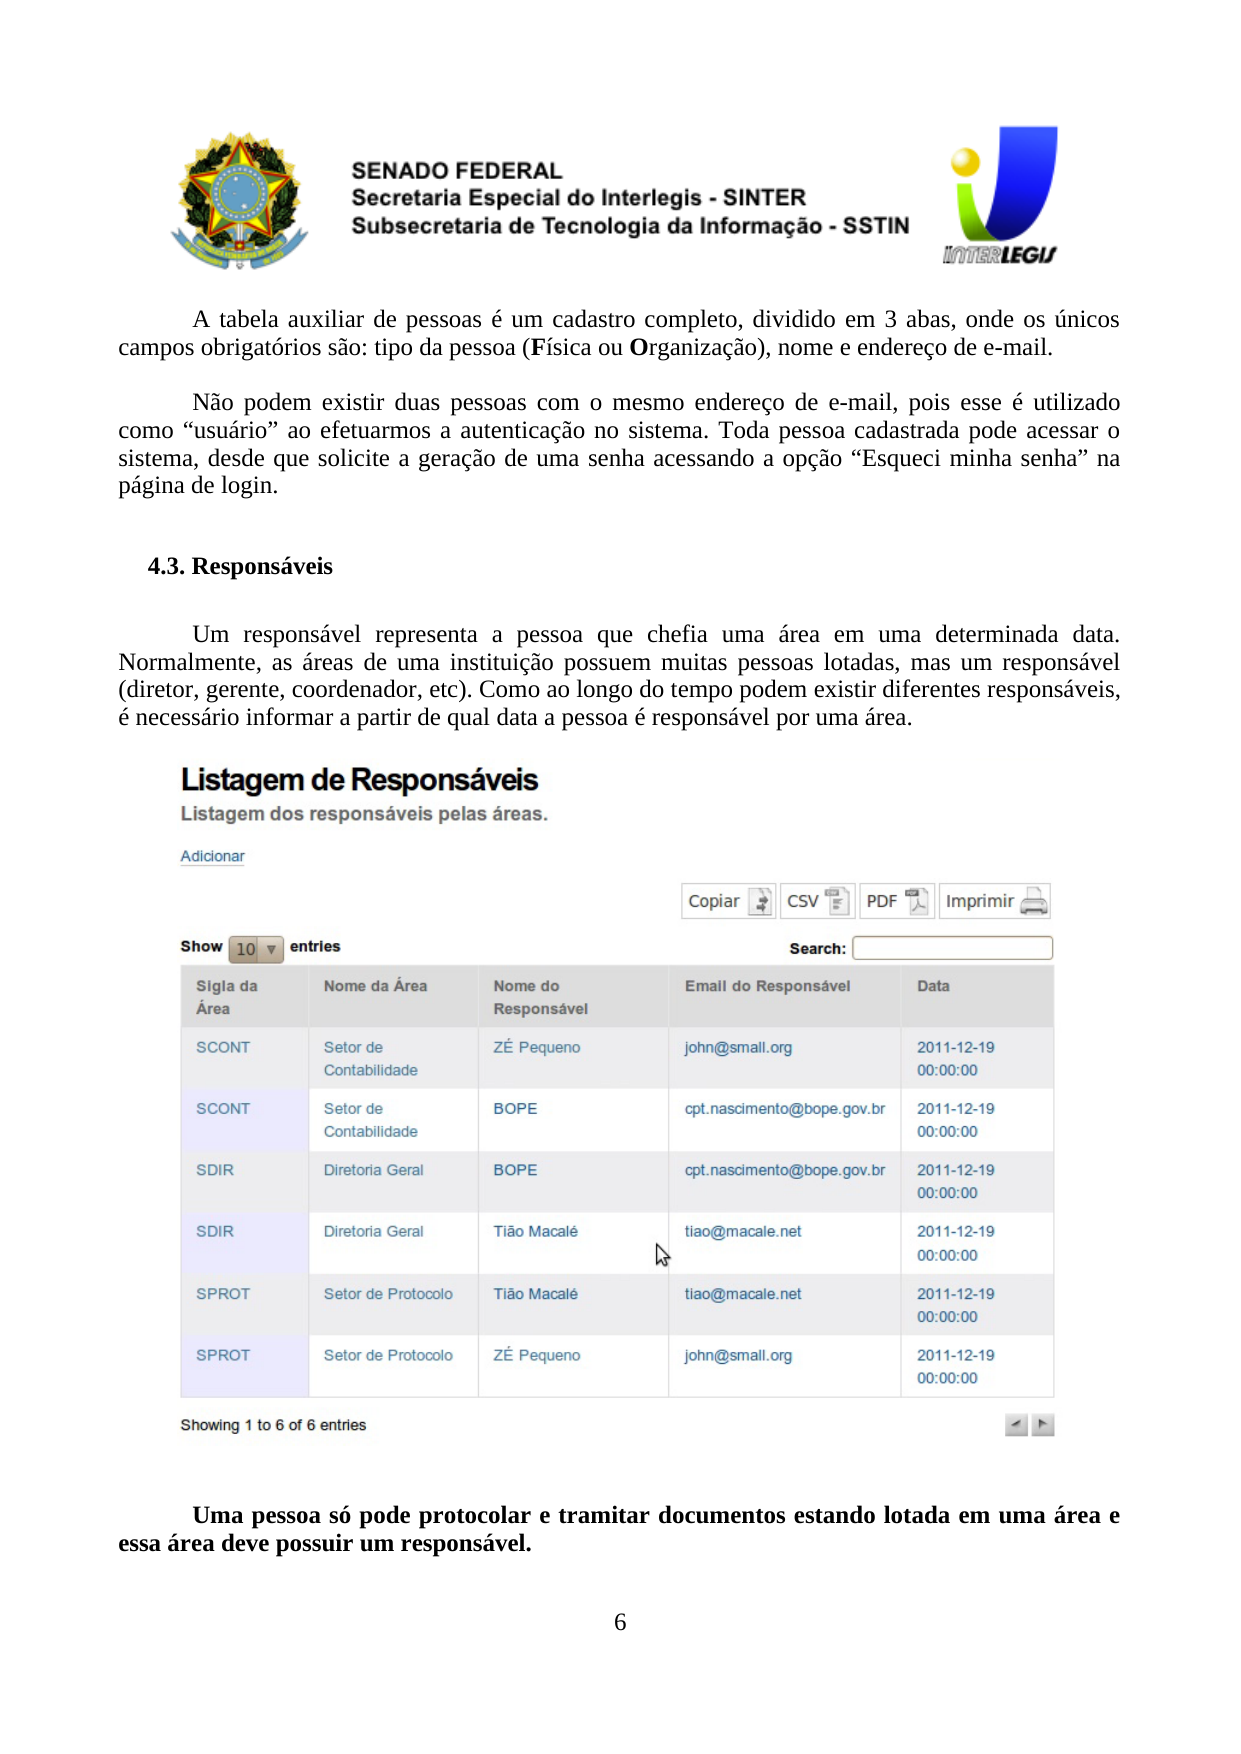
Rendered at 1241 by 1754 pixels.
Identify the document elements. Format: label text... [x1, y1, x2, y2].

text Não podem existir duas pessoas com o mesmo endereço de e-mail, pois esse é utilizado como “usuário” ao efetuarmos a autenticação no sistema. Toda pessoa cadastrada pode acessar o sistema, desde que solicite a geração de uma senha acessando a opção “Esqueci minha senha” na página de login. [118, 361, 1122, 499]
subtitle 4.3. Responsáveis [148, 552, 1122, 580]
text Um responsável representa a pessoa que chefia uma área em uma determinada data. Normalmente, as áreas de uma instituição possuem muitas pessoas lotadas, mas um responsável (diretor, gerente, coordenador, etc). Como ao longo do tempo podem existir diferentes responsáveis, é necessário informar a partir de qual data a pessoa é responsável por uma área. [118, 620, 1122, 731]
text Uma pessoa só pode protocolar e tramitar documentos estando lotada em uma área e essa área deve possuir um responsável. [118, 1474, 1122, 1557]
picture [163, 118, 1078, 276]
text A tabela auxiliar de pessoas é um cadastro completo, dividido em 3 abas, onde os únicos campos obrigatórios são: tipo da pessoa (Física ou Organização), nome e endereço de e-mail. [118, 305, 1122, 361]
picture [177, 758, 1063, 1446]
